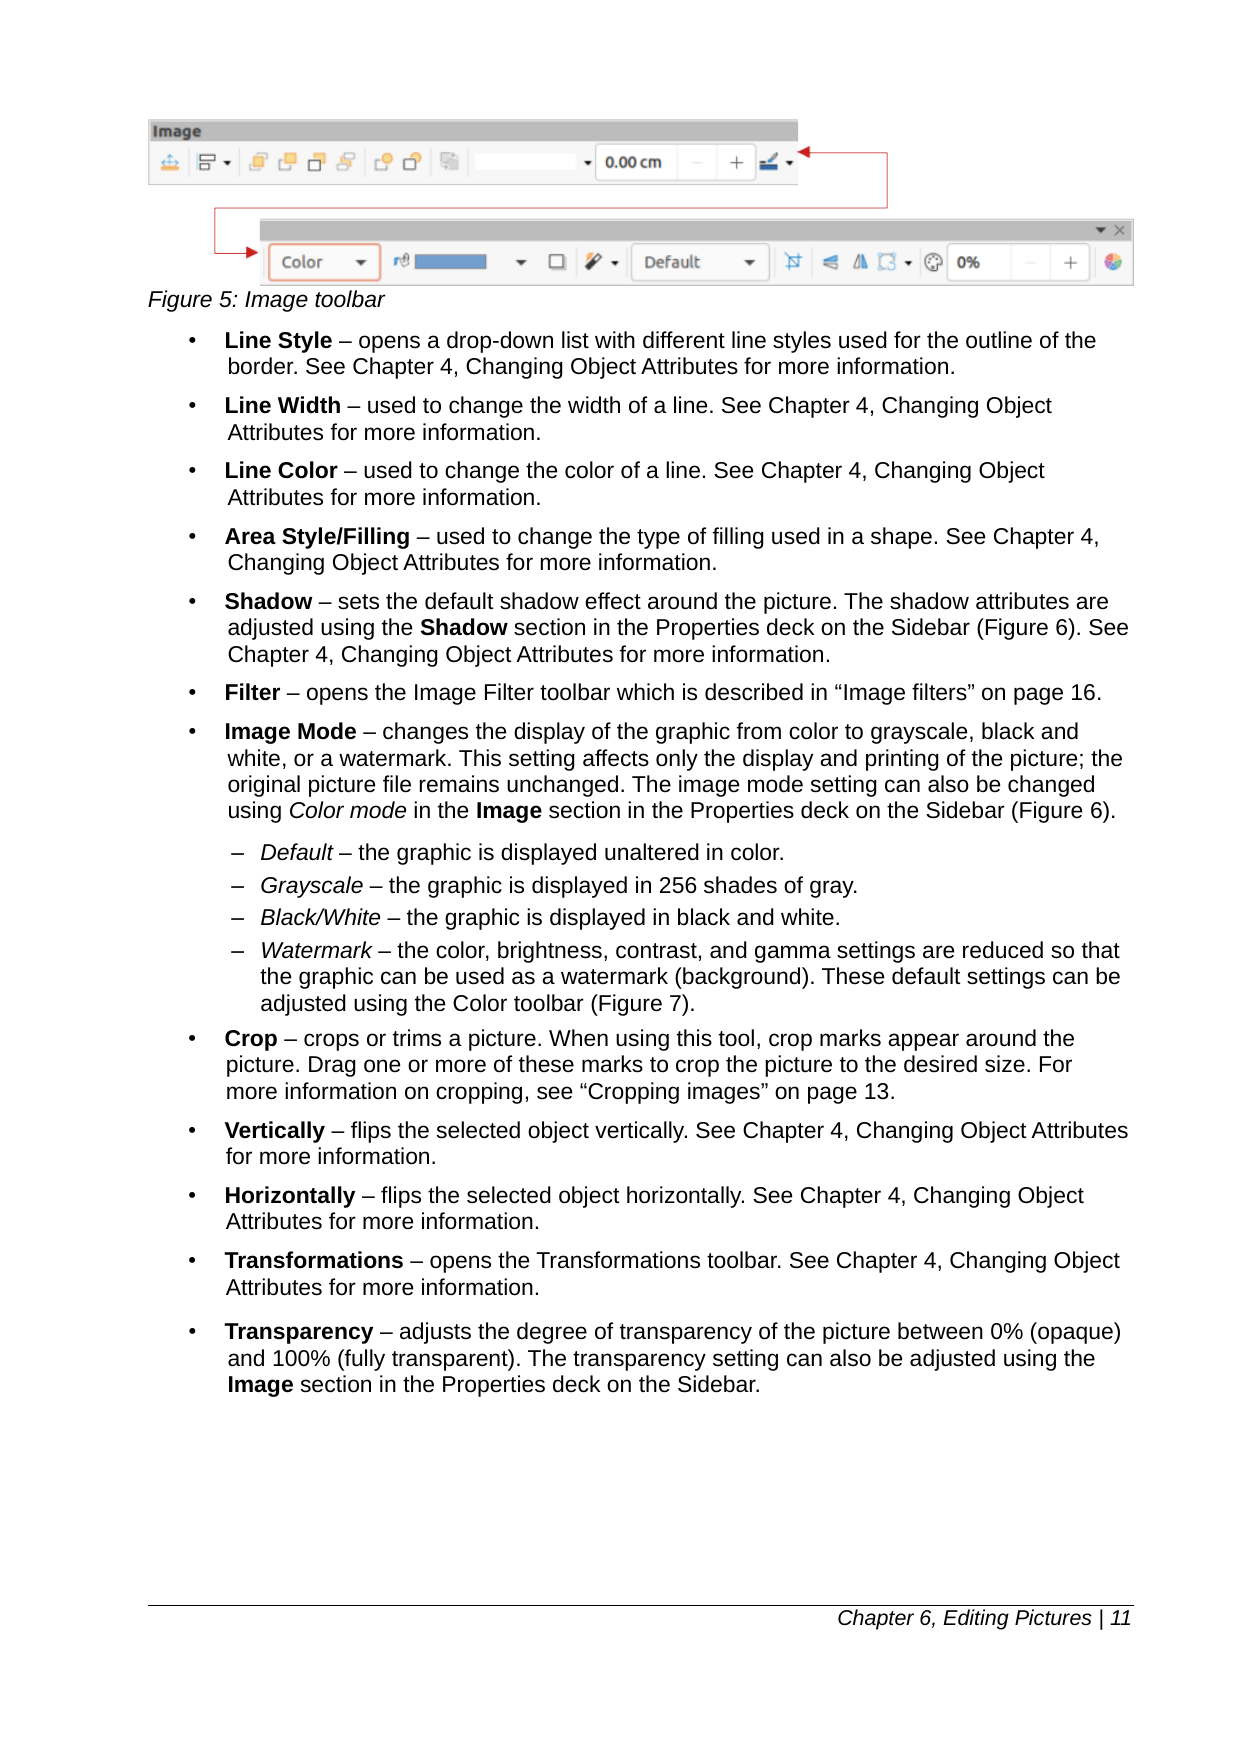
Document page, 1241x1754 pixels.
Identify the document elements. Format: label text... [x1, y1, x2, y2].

list Transformations – opens the Transformations toolbar. See Chapter 4, Changing Object Attributes for more information. [185, 1244, 1134, 1303]
list Line Color – used to change the color of a line. See Chapter 4, Changing Object Attributes for more information. [185, 454, 1134, 510]
list Filter – opens the Image Filter toolbar which is described in “Image filters” on page 16. [185, 676, 1134, 706]
list Black/White – the graphic is displayed in black and white. [231, 904, 1134, 931]
list Watermark – the color, brightness, contrast, and gamma settings are reduced so that the graphic can be used as a watermark (background). These default settings can be adjusted using the Color toolbar (Figure 7). [231, 937, 1134, 1016]
list Line Width – used to change the width of a line. See Chapter 4, Changing Object Attributes for more information. [185, 389, 1134, 445]
list Vertically – flips the selected object vertically. See Chapter 4, Changing Object Attributes for more information. [185, 1114, 1134, 1169]
picture [147, 118, 1134, 286]
list Image Mode – changes the display of the graphic from color to grayscale, black and white, or a watermark. This setting affects only the display and printing of the picture; the original picture file remains unchanged. The image mode setting can also be changed using Color mode in the Image section in the Properties deck on the Sidebar (Figure 6). [185, 715, 1134, 827]
list Transparency – adjusts the degree of transparency of the picture between 0% (opaque) and 100% (fully transparent). The transparency setting can also be adjusted using the Image section in the Properties deck on the Sidebar. [185, 1315, 1134, 1400]
list Line Style – opens a drop-down list with different line styles used for the outline of the border. See Chapter 4, Changing Object Attributes for more information. [185, 324, 1134, 380]
list Default – the graphic is displayed unaltered in color. [231, 839, 1134, 865]
list Crop – crops or trims a picture. When using this tool, crop marks appear around the picture. Drag one or more of these marks to crop the picture to the desired size. For more information on cropping, see “Cropping images” on page 13. [185, 1022, 1134, 1104]
text Figure 5: Image toolbar [148, 286, 1134, 312]
list Shadow – sets the default shadow effect around the picture. The shadow attributes are adjusted using the Shadow section in the Properties deck on the Sidebar (Figure 6). See Chapter 4, Changing Object Attributes for more information. [185, 585, 1134, 667]
list Area Style/Filling – used to change the type of filling used in a shape. See Chapter 4, Changing Object Attributes for more information. [185, 520, 1134, 575]
list Horizontally – flips the selected object horizontally. See Chapter 4, Changing Object Attributes for more information. [185, 1179, 1134, 1234]
list Grayscale – the graphic is displayed in 256 shades of gray. [231, 872, 1134, 898]
